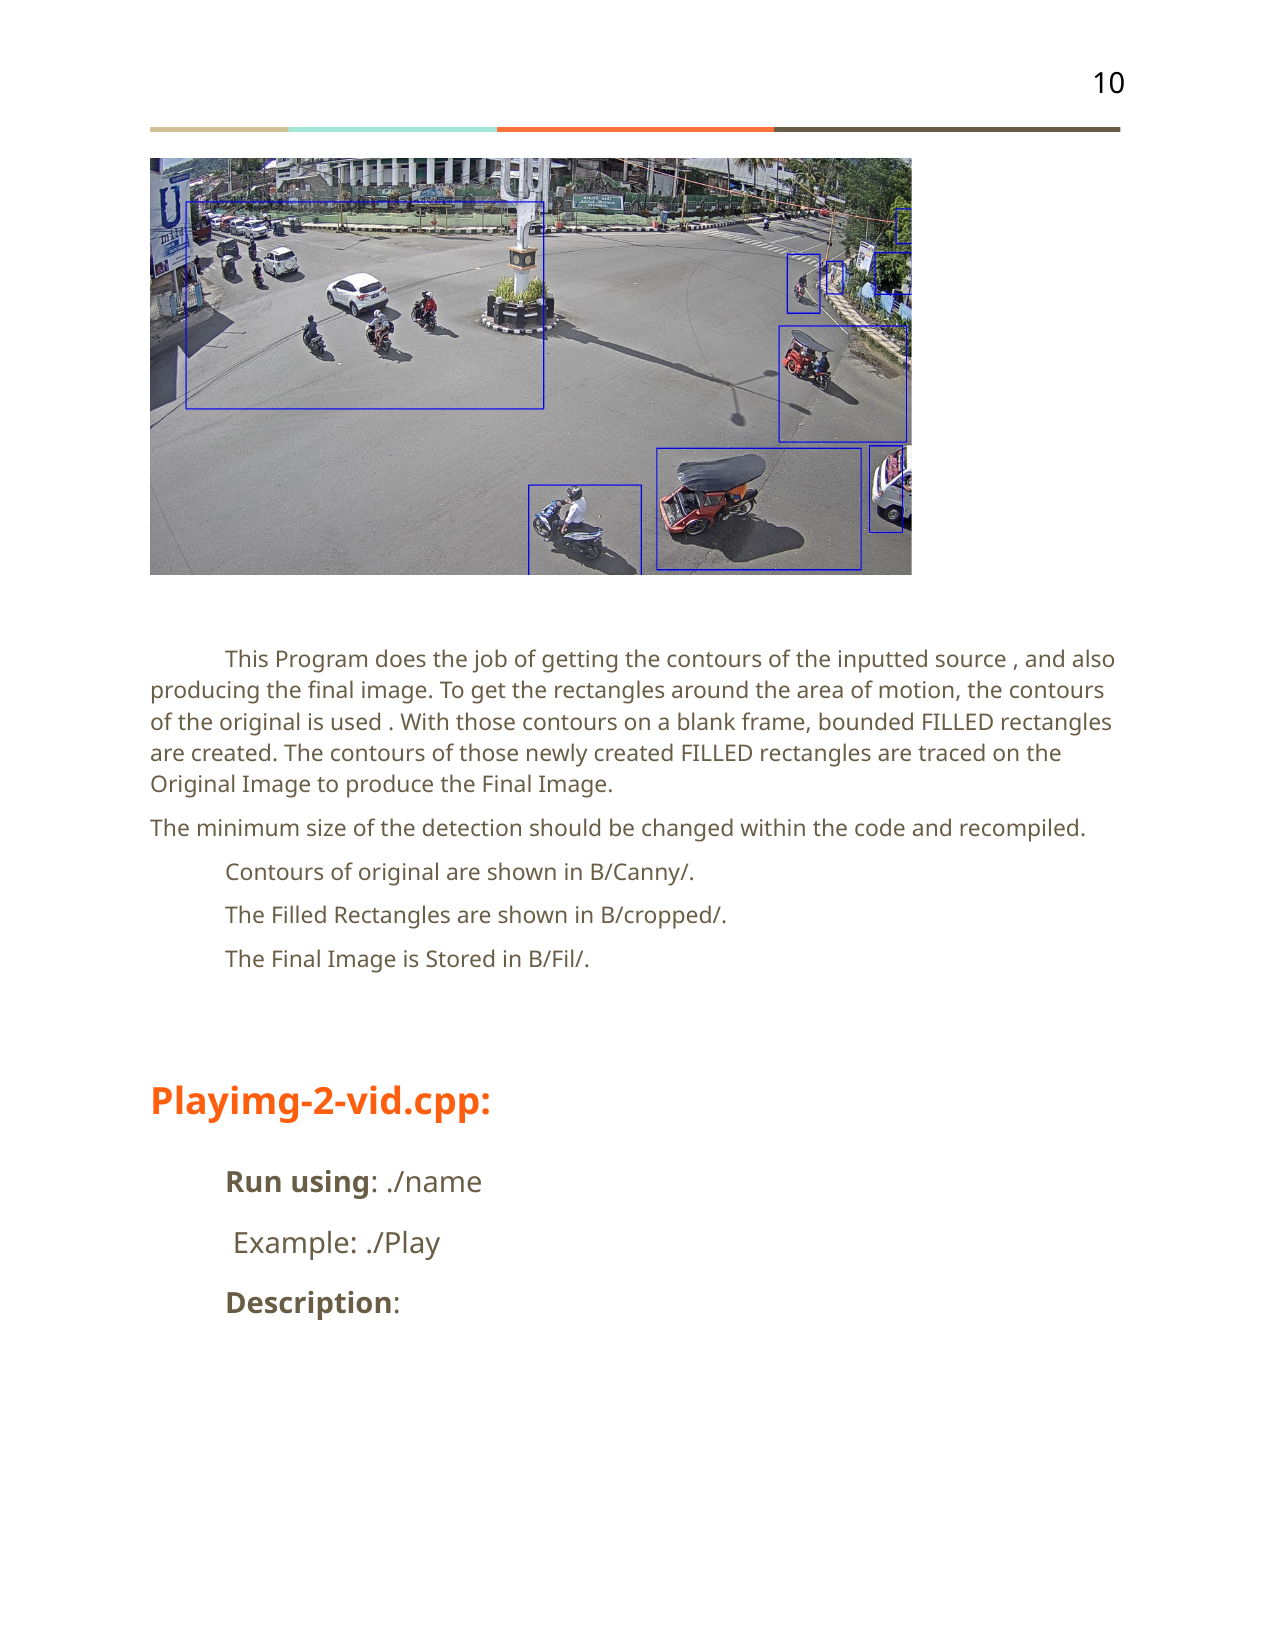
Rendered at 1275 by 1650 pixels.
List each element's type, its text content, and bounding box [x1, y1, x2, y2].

picture [150, 127, 1121, 132]
text This Program does the job of getting the contours of the inputted source , and also producing the final image. To get the rectangles around the area of motion, the contours of the original is used . With those contours on a blank frame, bounded FILLED rectangles are created. The contours of those newly created FILLED rectangles are traced on the Original Image to produce the Final Image. [150, 643, 1125, 799]
picture [150, 158, 912, 575]
subtitle Description: [150, 1283, 1125, 1322]
text The Final Image is Stored in B/Fil/. [150, 943, 1125, 974]
text The Filled Rectangles are shown in B/cropped/. [150, 899, 1125, 931]
text Contours of original are shown in B/Canny/. [150, 856, 1125, 887]
text The minimum size of the detection should be changed within the code and recompiled. [150, 812, 1125, 843]
subtitle Example: ./Play [150, 1222, 1125, 1262]
subtitle Playimg-2-vid.cpp: [150, 1074, 1125, 1125]
subtitle Run using: ./name [150, 1162, 1125, 1201]
